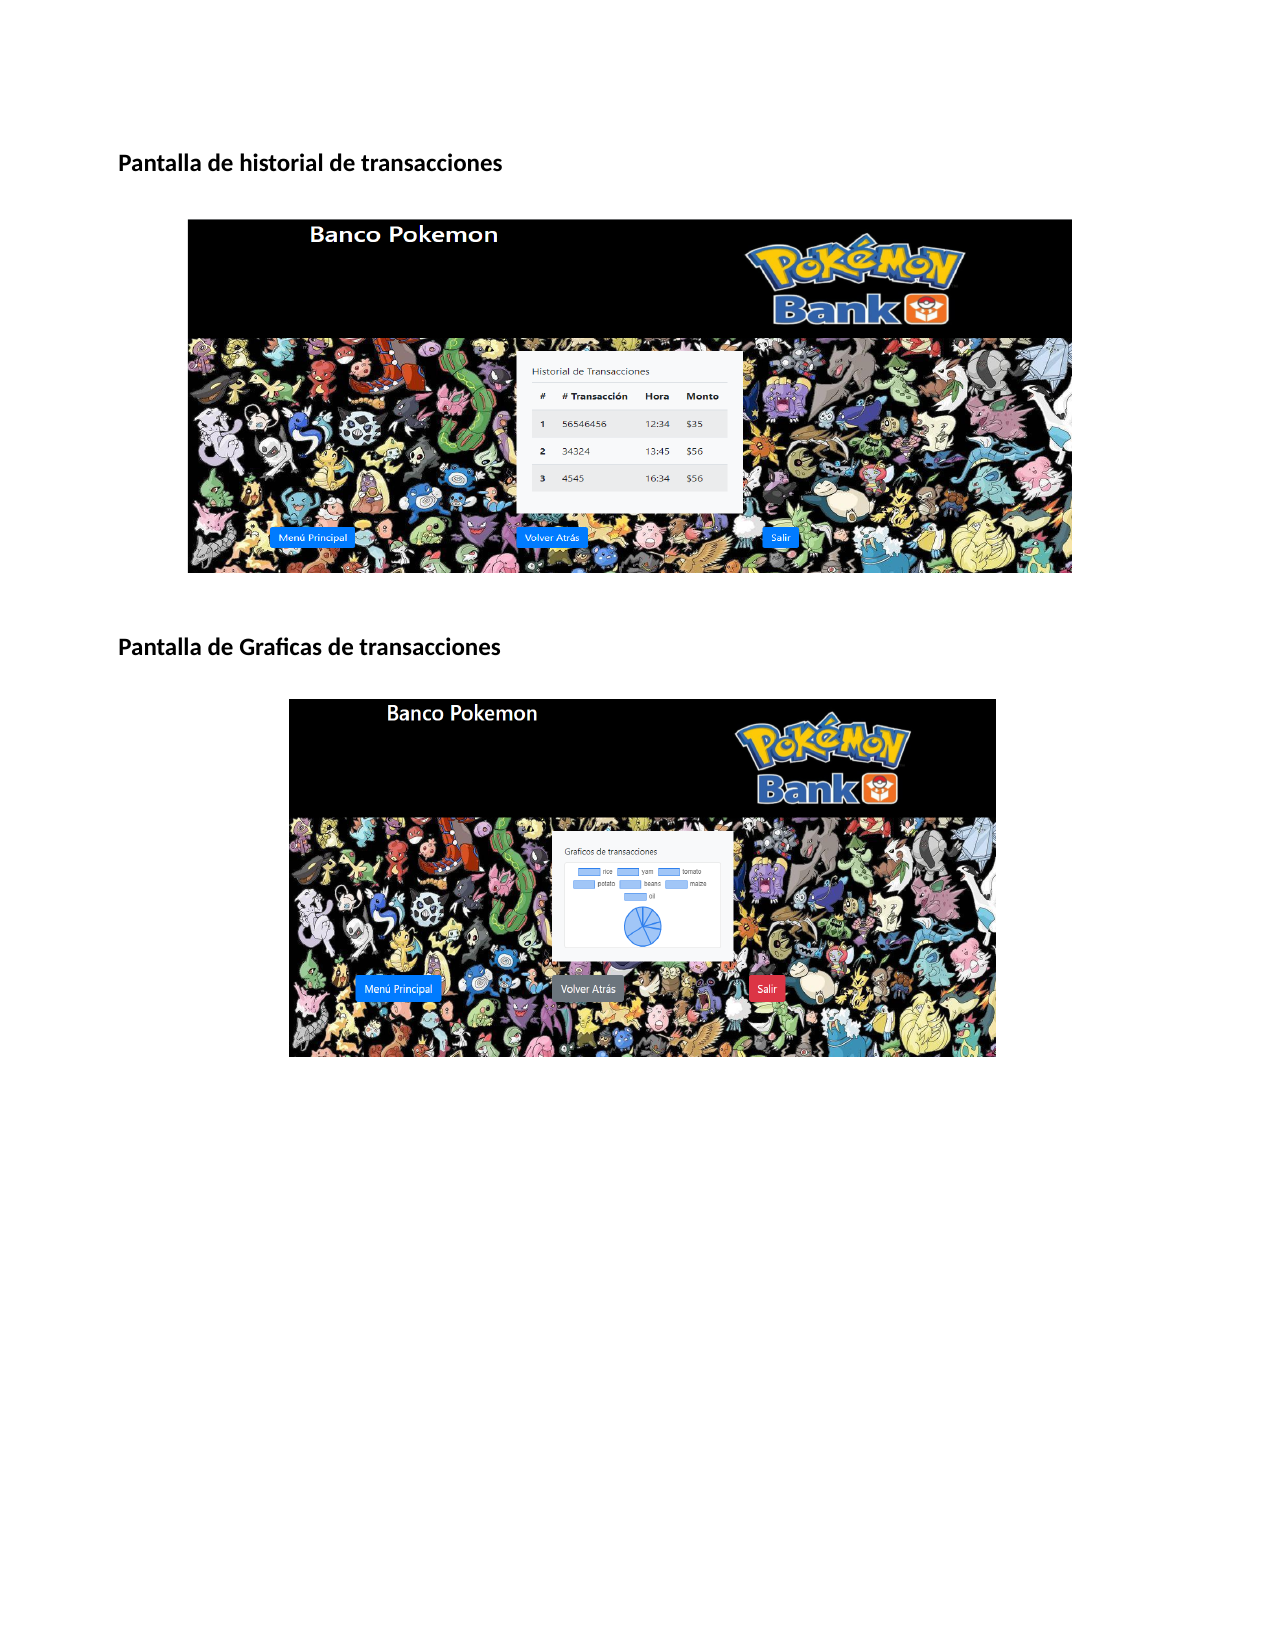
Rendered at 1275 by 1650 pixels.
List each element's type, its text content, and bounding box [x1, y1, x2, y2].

picture [289, 699, 996, 1057]
picture [187, 219, 1072, 573]
text Pantalla de historial de transacciones [118, 147, 1157, 177]
text Pantalla de Graficas de transacciones [118, 632, 1157, 662]
